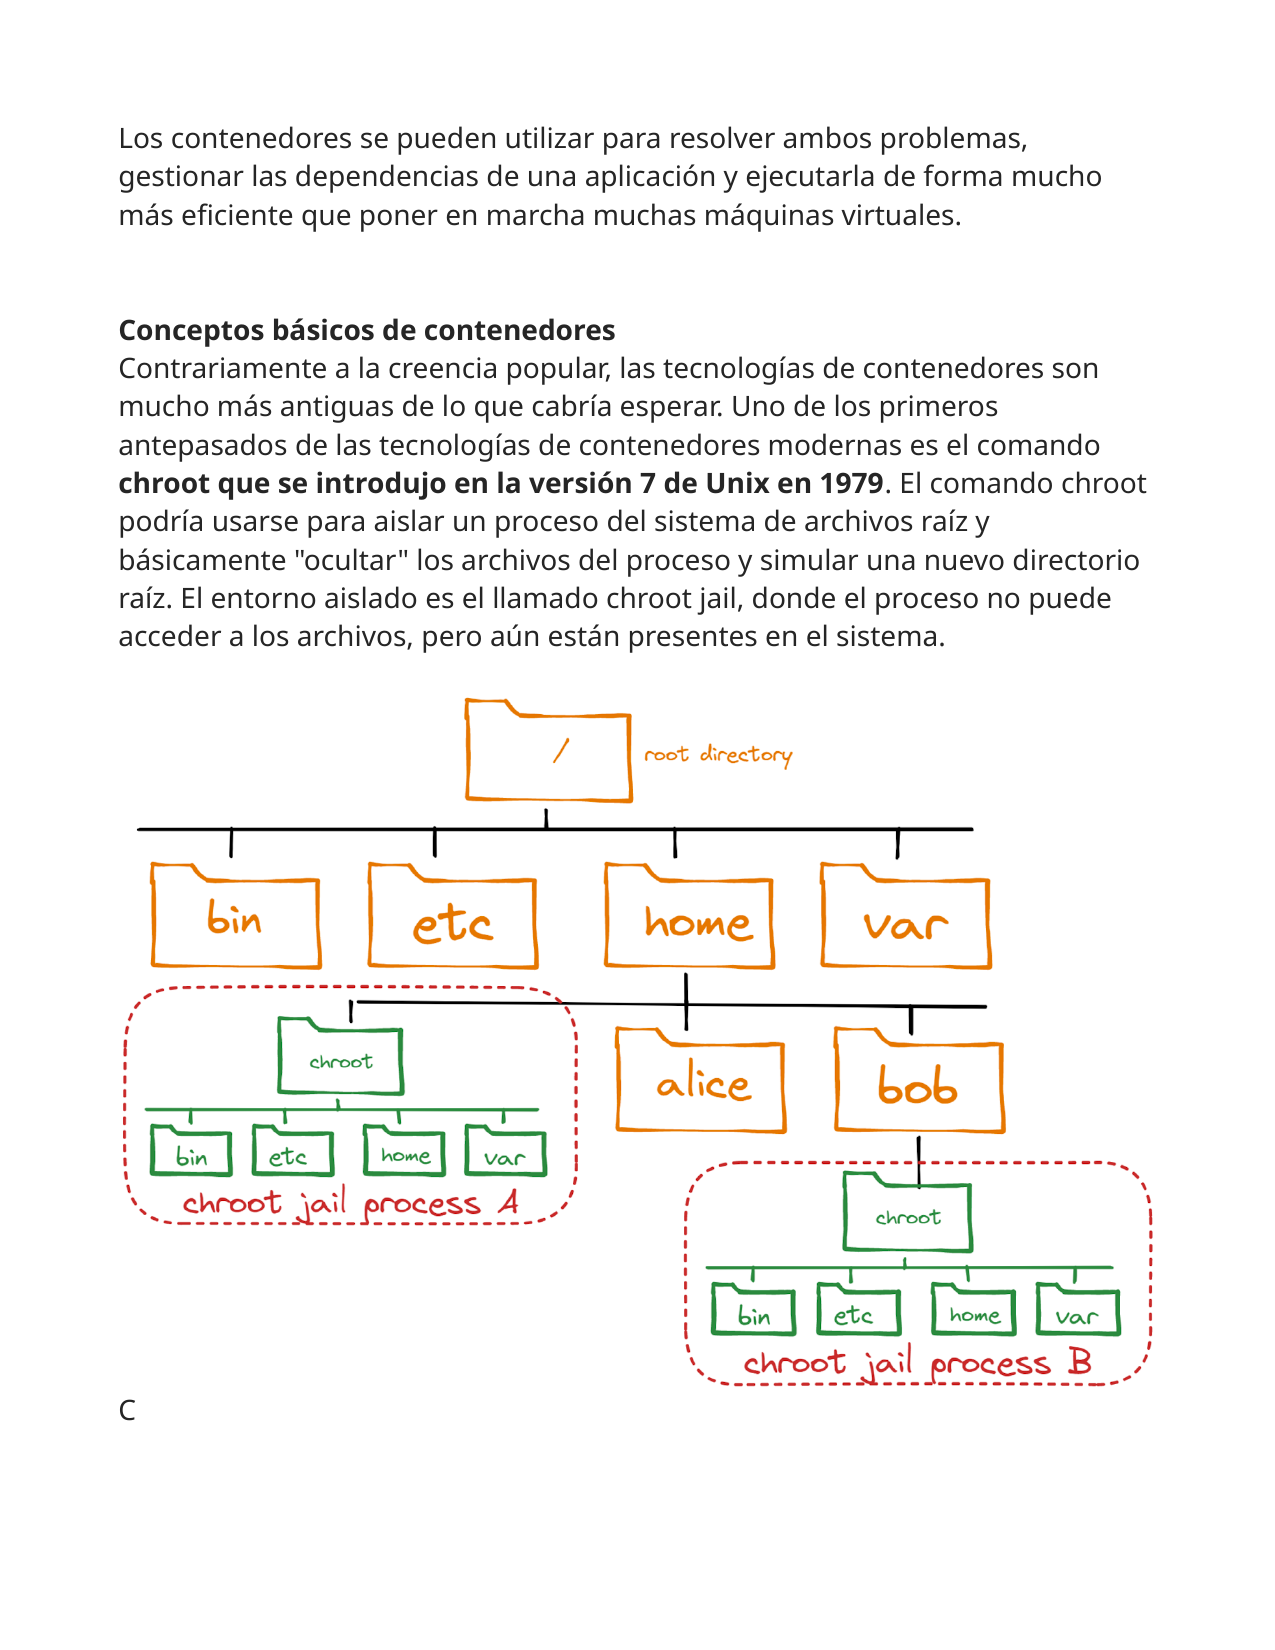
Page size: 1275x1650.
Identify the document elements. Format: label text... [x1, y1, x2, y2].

picture [118, 693, 1157, 1391]
text C [118, 1391, 1157, 1429]
text Contrariamente a la creencia popular, las tecnologías de contenedores son mucho más antiguas de lo que cabría esperar. Uno de los primeros antepasados ​​de las tecnologías de contenedores modernas es el comando chroot que se introdujo en la versión 7 de Unix en 1979. El comando chroot podría usarse para aislar un proceso del sistema de archivos raíz y básicamente "ocultar" los archivos del proceso y simular una nuevo directorio raíz. El entorno aislado es el llamado chroot jail, donde el proceso no puede acceder a los archivos, pero aún están presentes en el sistema. [118, 348, 1157, 655]
text Los contenedores se pueden utilizar para resolver ambos problemas, gestionar las dependencias de una aplicación y ejecutarla de forma mucho más eficiente que poner en marcha muchas máquinas virtuales. [118, 118, 1157, 233]
text Conceptos básicos de contenedores [118, 310, 1157, 348]
